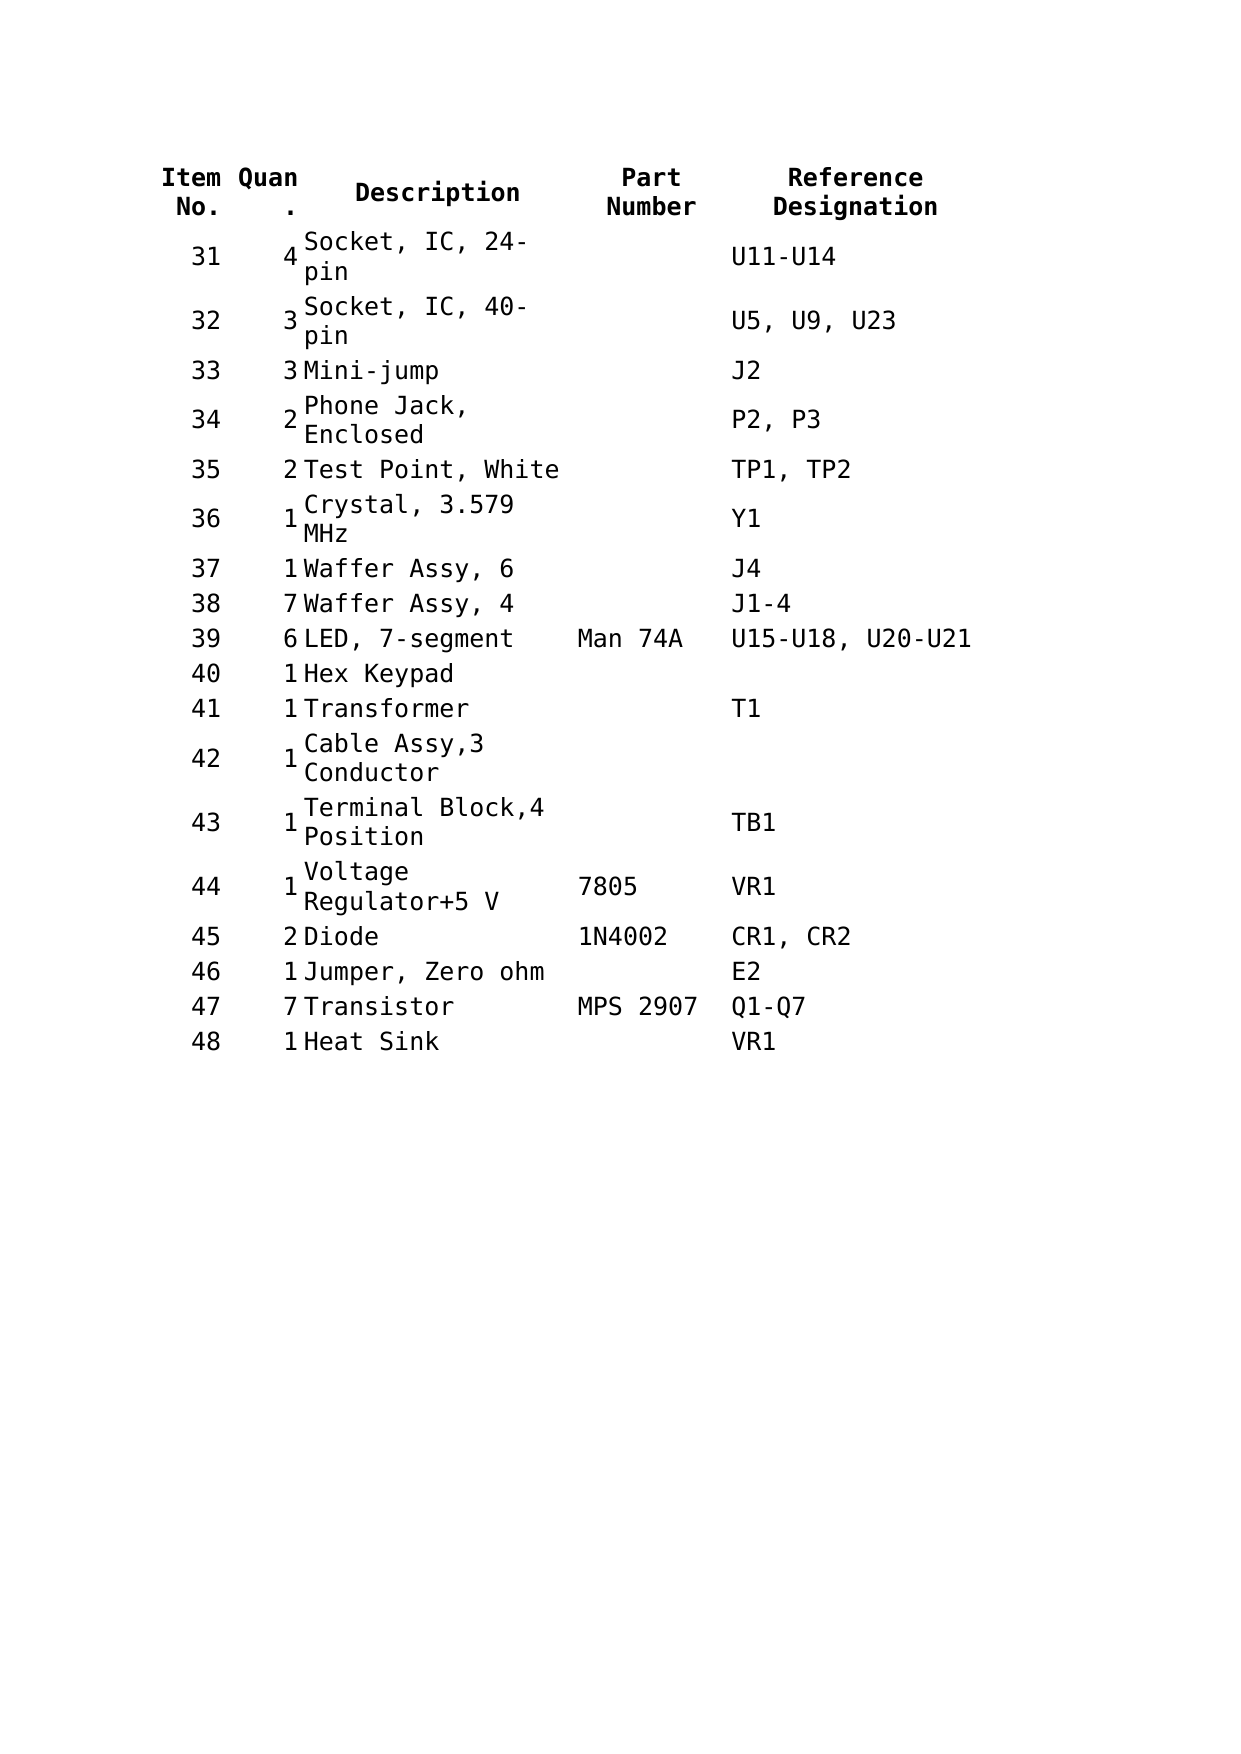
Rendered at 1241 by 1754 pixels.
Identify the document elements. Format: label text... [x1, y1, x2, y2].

table_cell 31 [118, 225, 224, 289]
table_cell 2 [224, 388, 301, 452]
table_cell LED, 7-segment [301, 621, 575, 656]
table_header Part Number [575, 161, 728, 225]
table_header Reference Designation [728, 161, 983, 225]
table_cell Q1-Q7 [728, 989, 983, 1024]
table_cell 2 [224, 919, 301, 954]
table_cell 35 [118, 452, 224, 487]
table_cell 39 [118, 621, 224, 656]
table_cell 45 [118, 919, 224, 954]
table_cell J2 [728, 353, 983, 388]
table_cell 40 [118, 656, 224, 691]
table_cell Voltage Regulator+5 V [301, 855, 575, 919]
table_cell E2 [728, 954, 983, 989]
table_cell 47 [118, 989, 224, 1024]
table_cell 1 [224, 726, 301, 791]
table_cell [575, 452, 728, 487]
table_cell 48 [118, 1024, 224, 1059]
table_cell Diode [301, 919, 575, 954]
table_cell 1 [224, 656, 301, 691]
table_cell U15-U18, U20-U21 [728, 621, 983, 656]
table_cell 3 [224, 289, 301, 353]
table_cell [575, 388, 728, 452]
table_cell 32 [118, 289, 224, 353]
table_cell [575, 726, 728, 791]
table_cell Jumper, Zero ohm [301, 954, 575, 989]
table_cell 7 [224, 586, 301, 621]
table_cell 36 [118, 487, 224, 551]
table_cell [575, 791, 728, 855]
table_cell VR1 [728, 855, 983, 919]
table_cell [728, 656, 983, 691]
table_cell CR1, CR2 [728, 919, 983, 954]
table_cell [575, 353, 728, 388]
table_cell TB1 [728, 791, 983, 855]
table_cell Transformer [301, 691, 575, 726]
table_cell 2 [224, 452, 301, 487]
table_cell 43 [118, 791, 224, 855]
table_cell Hex Keypad [301, 656, 575, 691]
table_cell [575, 289, 728, 353]
table_cell [575, 225, 728, 289]
table_cell J4 [728, 551, 983, 586]
table_cell [575, 691, 728, 726]
table_cell 33 [118, 353, 224, 388]
table_cell [575, 1024, 728, 1059]
table_cell 44 [118, 855, 224, 919]
table_cell [728, 726, 983, 791]
table_cell 41 [118, 691, 224, 726]
table_header Description [301, 161, 575, 225]
table_cell Test Point, White [301, 452, 575, 487]
table_cell Cable Assy,3 Conductor [301, 726, 575, 791]
table_cell 7805 [575, 855, 728, 919]
table_cell 6 [224, 621, 301, 656]
table_cell 1 [224, 954, 301, 989]
table_cell Heat Sink [301, 1024, 575, 1059]
table_cell 4 [224, 225, 301, 289]
table_cell MPS 2907 [575, 989, 728, 1024]
table_cell 7 [224, 989, 301, 1024]
table_cell 1 [224, 551, 301, 586]
table_cell TP1, TP2 [728, 452, 983, 487]
table_cell U5, U9, U23 [728, 289, 983, 353]
table_cell VR1 [728, 1024, 983, 1059]
table_cell 1 [224, 1024, 301, 1059]
table_cell 1 [224, 487, 301, 551]
table_cell 46 [118, 954, 224, 989]
table_cell [575, 656, 728, 691]
table_cell 38 [118, 586, 224, 621]
table_cell J1-4 [728, 586, 983, 621]
table_cell 1 [224, 791, 301, 855]
table_cell Man 74A [575, 621, 728, 656]
table_cell Crystal, 3.579 MHz [301, 487, 575, 551]
table_cell Socket, IC, 24-pin [301, 225, 575, 289]
table_cell [575, 954, 728, 989]
table_cell [575, 586, 728, 621]
table_cell 37 [118, 551, 224, 586]
table_cell U11-U14 [728, 225, 983, 289]
table_cell 34 [118, 388, 224, 452]
table_cell P2, P3 [728, 388, 983, 452]
table_cell [575, 487, 728, 551]
table_cell Phone Jack, Enclosed [301, 388, 575, 452]
table_cell Y1 [728, 487, 983, 551]
table_cell Waffer Assy, 6 [301, 551, 575, 586]
table_cell T1 [728, 691, 983, 726]
table_cell Mini-jump [301, 353, 575, 388]
table_cell [575, 551, 728, 586]
table_cell 3 [224, 353, 301, 388]
table_header Item No. [118, 161, 224, 225]
table_cell 42 [118, 726, 224, 791]
table_cell Socket, IC, 40-pin [301, 289, 575, 353]
table_header Quan. [224, 161, 301, 225]
table_cell Terminal Block,4 Position [301, 791, 575, 855]
table_cell 1N4002 [575, 919, 728, 954]
table_cell Transistor [301, 989, 575, 1024]
table_cell 1 [224, 855, 301, 919]
table_cell Waffer Assy, 4 [301, 586, 575, 621]
table_cell 1 [224, 691, 301, 726]
